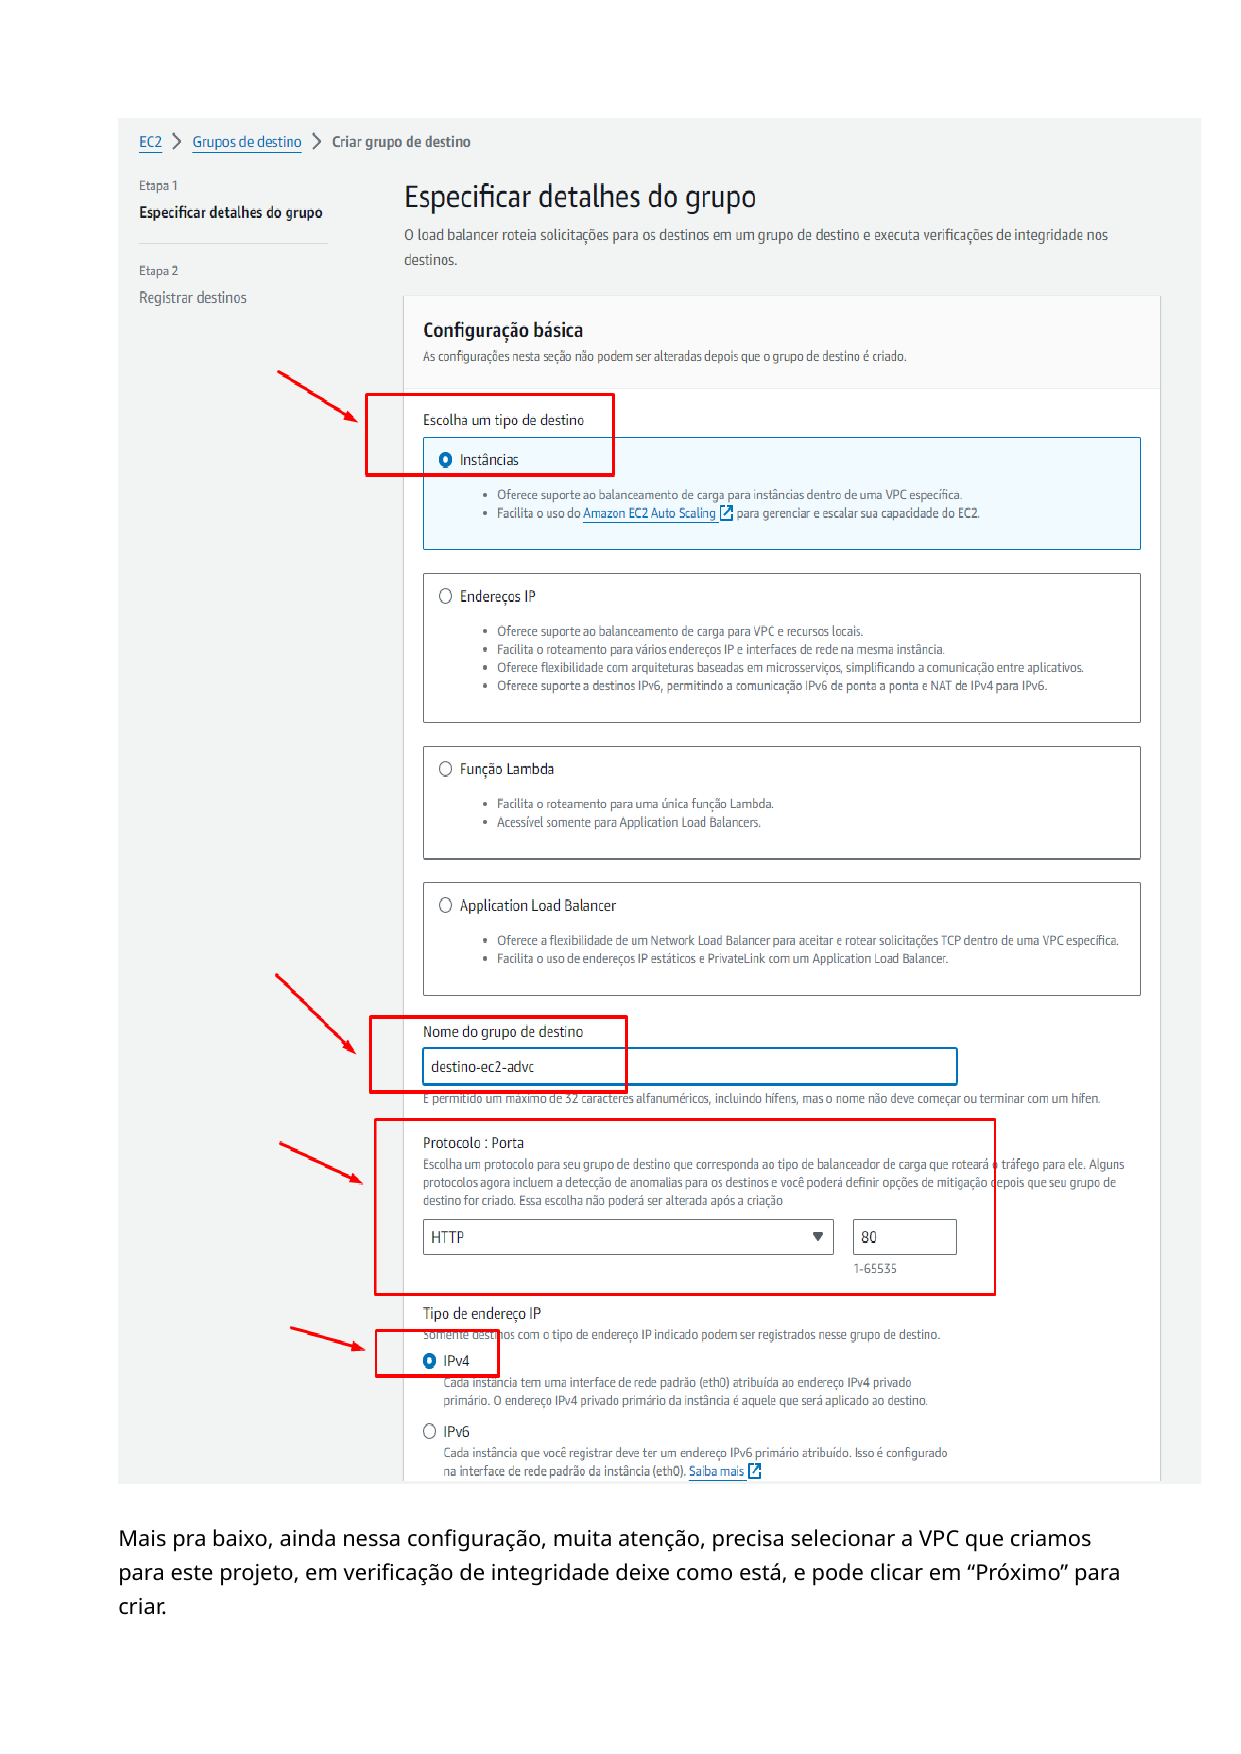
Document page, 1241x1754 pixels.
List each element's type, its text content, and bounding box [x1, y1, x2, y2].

picture [118, 118, 1202, 1484]
text Mais pra baixo, ainda nessa configuração, muita atenção, precisa selecionar a VPC que criamos para este projeto, em verificação de integridade deixe como está, e pode clicar em “Próximo” para criar. [118, 1522, 1122, 1621]
